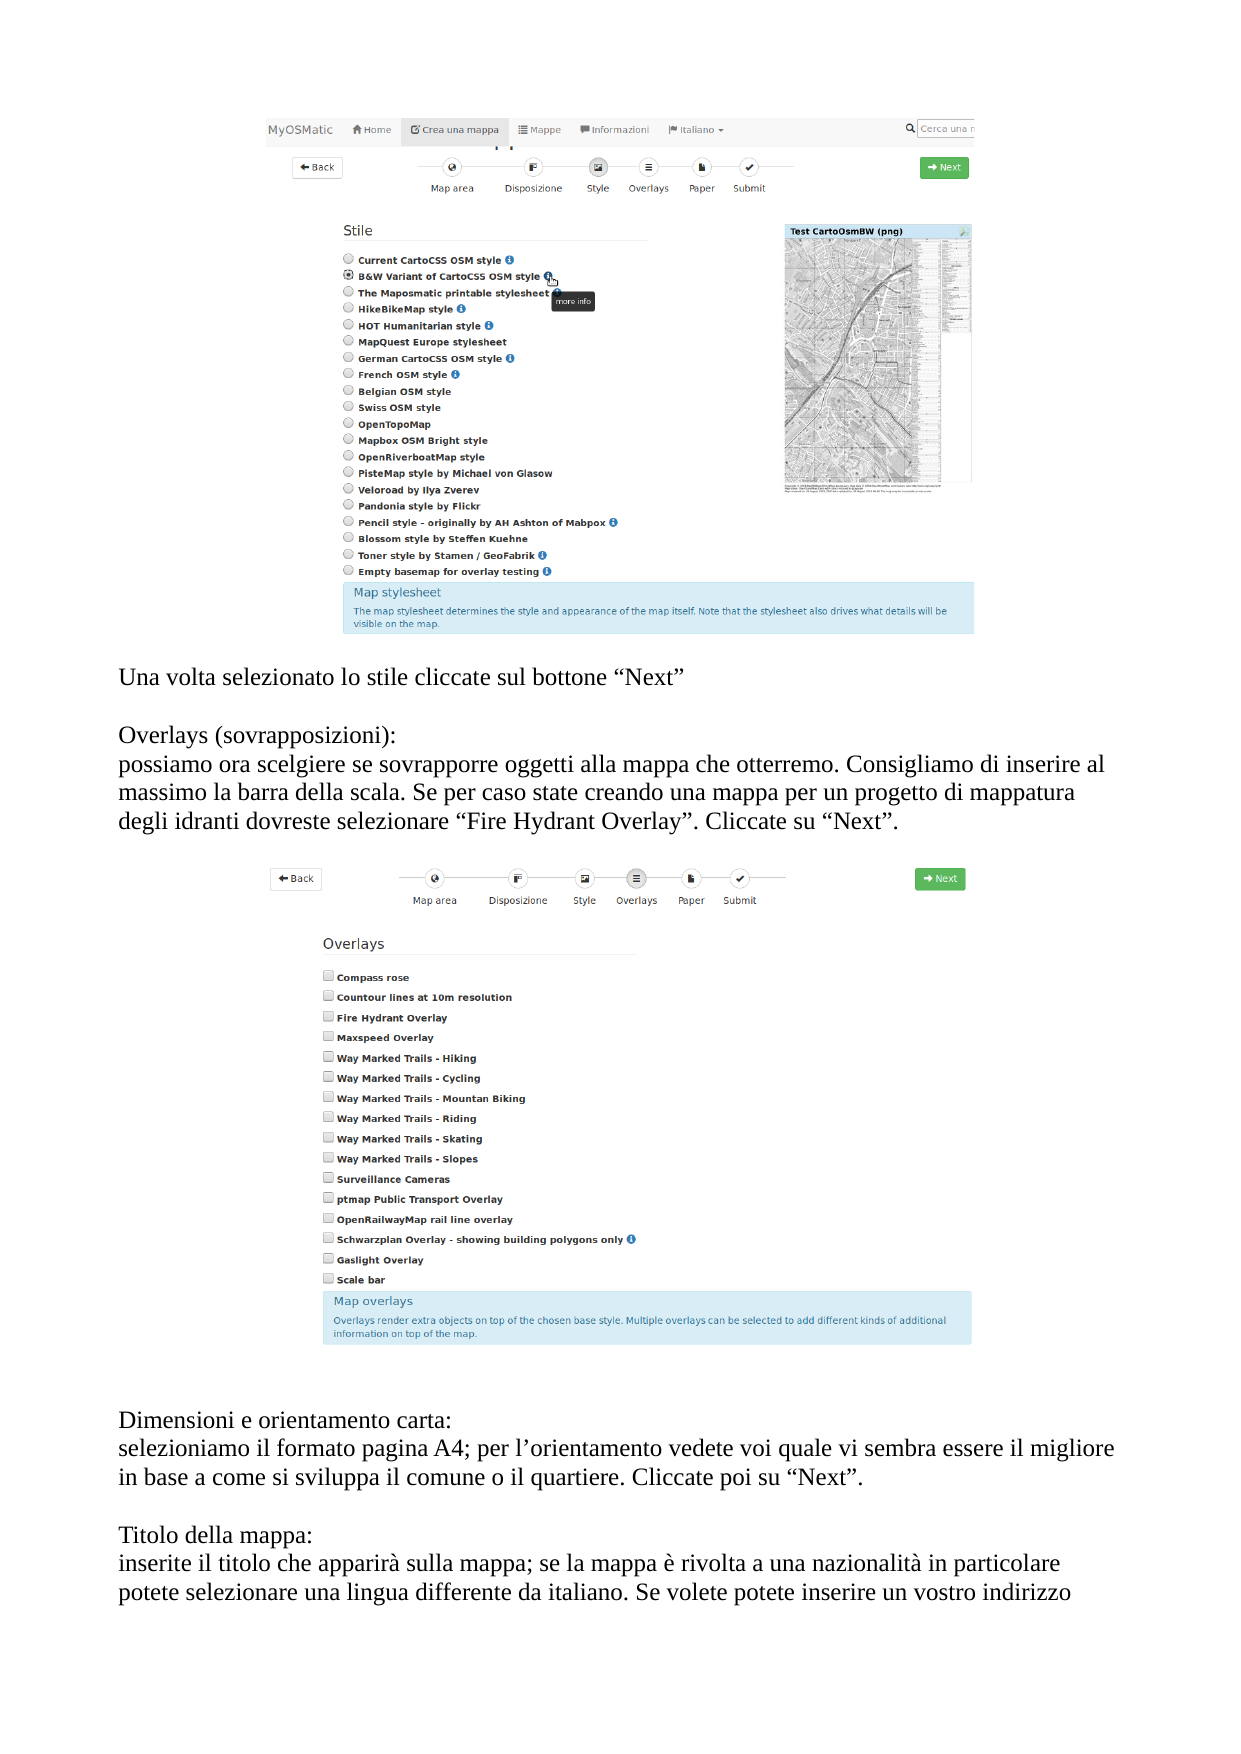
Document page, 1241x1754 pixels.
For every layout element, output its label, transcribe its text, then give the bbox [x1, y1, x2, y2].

text selezioniamo il formato pagina A4; per l’orientamento vedete voi quale vi sembra essere il migliore in base a come si sviluppa il comune o il quartiere. Cliccate poi su “Next”. [118, 1433, 1122, 1491]
text Una volta selezionato lo stile cliccate sul bottone “Next” [118, 662, 1122, 691]
text Overlays (sovrapposizioni): [118, 720, 1122, 749]
text inserite il titolo che apparirà sulla mappa; se la mappa è rivolta a una nazionalità in particolare potete selezionare una lingua differente da italiano. Se volete potete inserire un vostro indirizzo [118, 1548, 1122, 1606]
text Titolo della mappa: [118, 1520, 1122, 1548]
text possiamo ora scelgiere se sovrapporre oggetti alla mappa che otterremo. Consigliamo di inserire al massimo la barra della scala. Se per caso state creando una mappa per un progetto di mappatura degli idranti dovreste selezionare “Fire Hydrant Overlay”. Cliccate su “Next”. [118, 749, 1122, 835]
picture [265, 863, 975, 1348]
text Dimensioni e orientamento carta: [118, 1405, 1122, 1433]
picture [265, 118, 975, 634]
